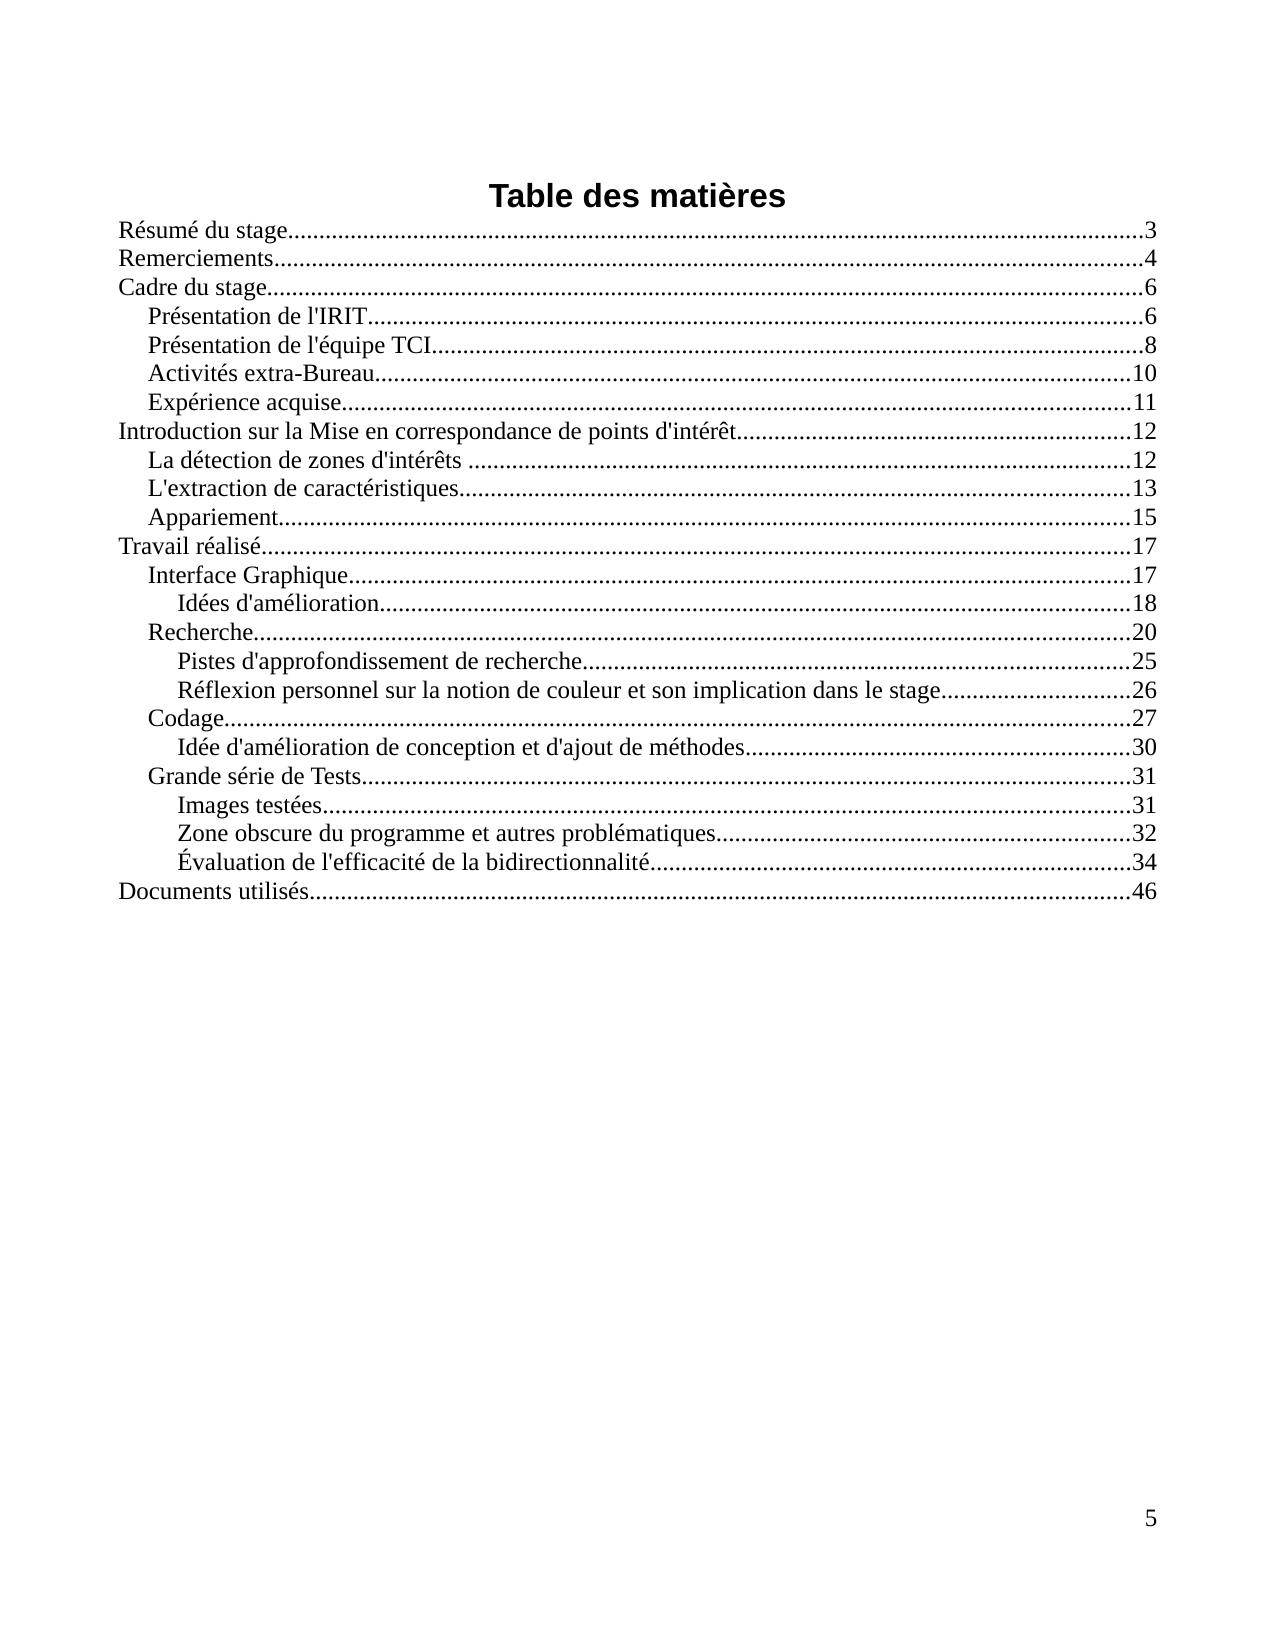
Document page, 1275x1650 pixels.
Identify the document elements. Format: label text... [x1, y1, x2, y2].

text Résumé du stage 3 [118, 215, 1157, 243]
text Grande série de Tests 31 [148, 761, 1157, 790]
text Présentation de l'IRIT 6 [148, 301, 1157, 330]
text Introduction sur la Mise en correspondance de points d'intérêt 12 [118, 416, 1157, 445]
text Pistes d'approfondissement de recherche 25 [177, 646, 1157, 675]
text L'extraction de caractéristiques 13 [148, 473, 1157, 502]
subtitle Table des matières [118, 176, 1157, 215]
text Interface Graphique 17 [148, 560, 1157, 588]
text Travail réalisé 17 [118, 531, 1157, 560]
text Codage 27 [148, 703, 1157, 732]
text La détection de zones d'intérêts 12 [148, 445, 1157, 473]
text Activités extra-Bureau 10 [148, 358, 1157, 387]
text Cadre du stage 6 [118, 272, 1157, 301]
text Expérience acquise 11 [148, 387, 1157, 416]
text Appariement 15 [148, 502, 1157, 531]
text Zone obscure du programme et autres problématiques 32 [177, 818, 1157, 847]
text Idée d'amélioration de conception et d'ajout de méthodes 30 [177, 732, 1157, 761]
text Idées d'amélioration 18 [177, 588, 1157, 617]
text Remerciements 4 [118, 243, 1157, 272]
text Documents utilisés 46 [118, 876, 1157, 905]
text Réflexion personnel sur la notion de couleur et son implication dans le stage 26 [177, 675, 1157, 703]
text Images testées 31 [177, 790, 1157, 818]
text Présentation de l'équipe TCI 8 [148, 330, 1157, 358]
text Évaluation de l'efficacité de la bidirectionnalité 34 [177, 847, 1157, 876]
text Recherche 20 [148, 617, 1157, 646]
